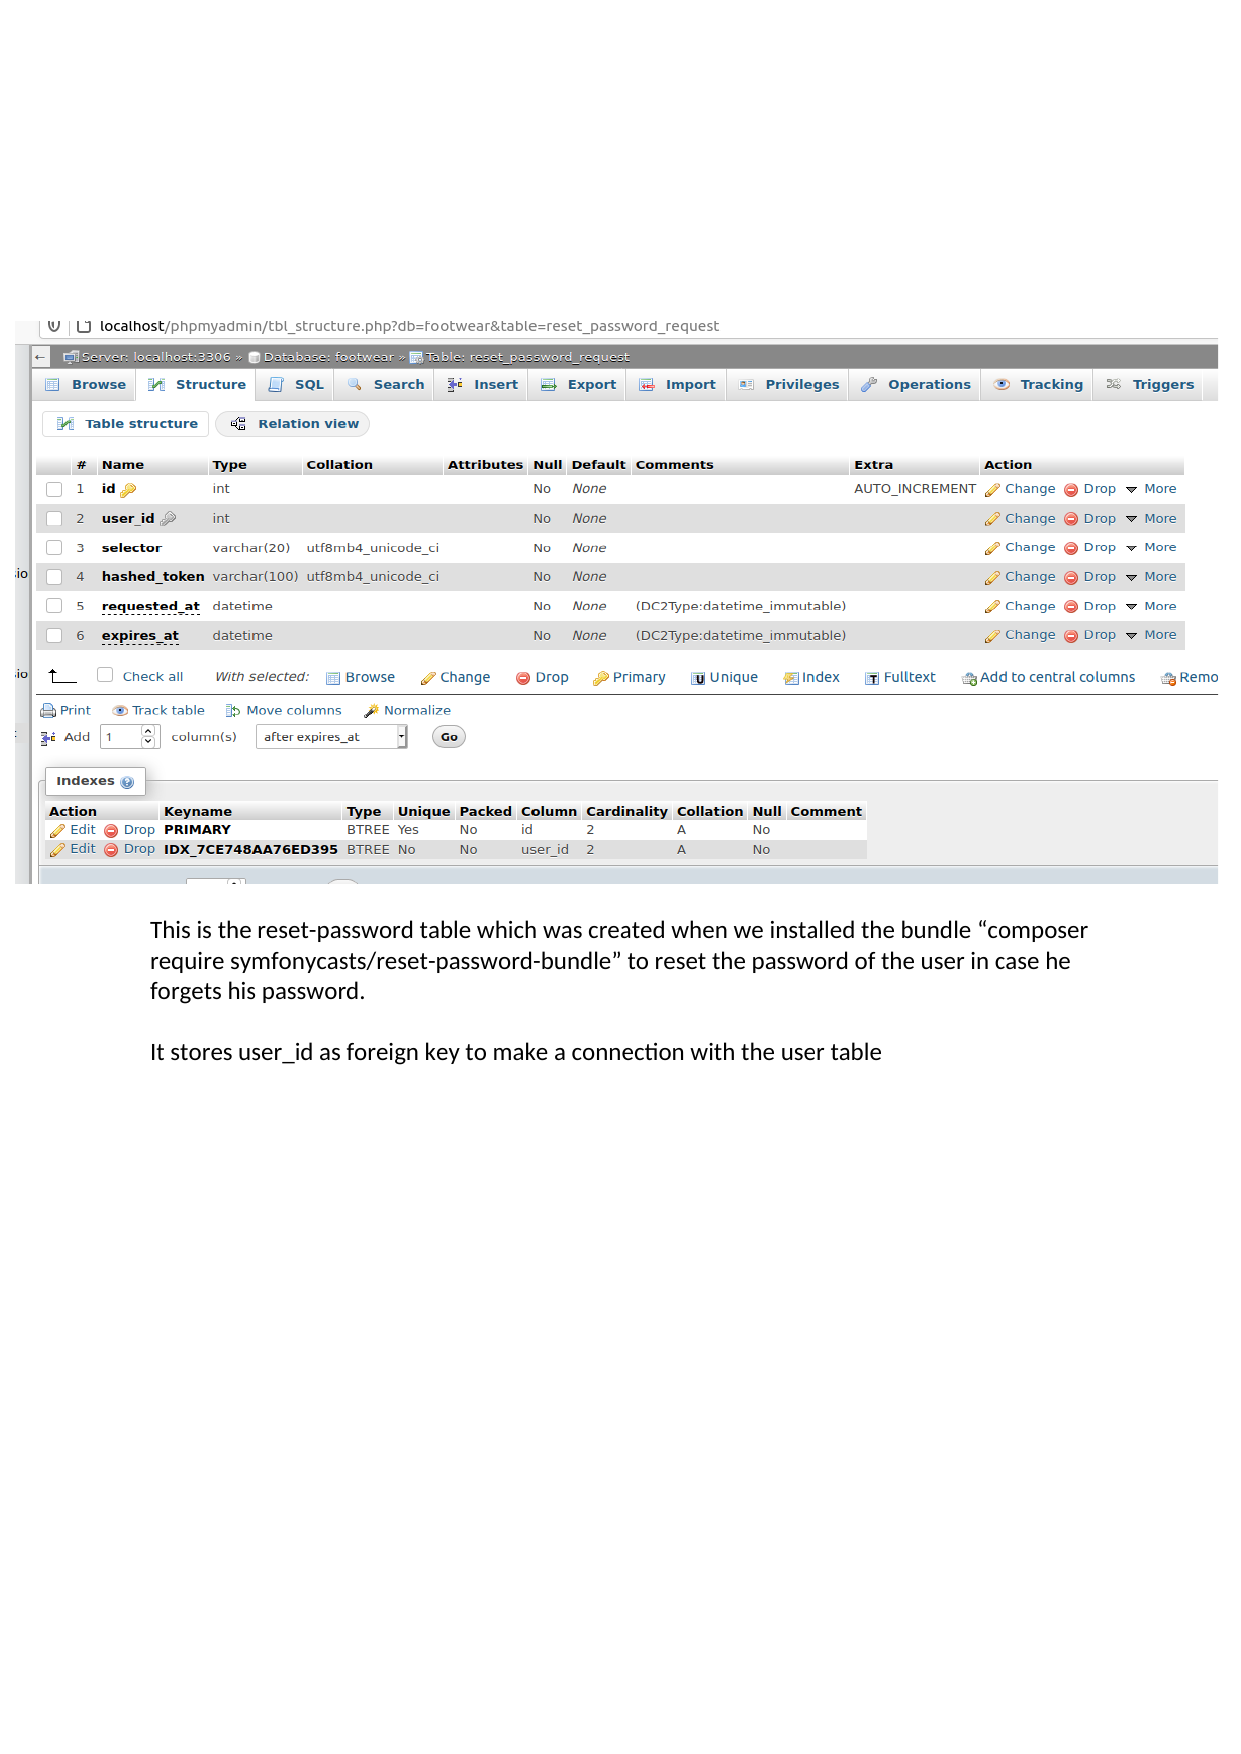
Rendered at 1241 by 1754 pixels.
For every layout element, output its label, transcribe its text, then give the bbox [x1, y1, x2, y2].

list This is the reset-password table which was created when we installed the bundle “composer require symfonycasts/reset-password-bundle” to reset the password of the user in case he forgets his password. [150, 914, 1090, 1006]
list It stores user_id as foreign key to make a connection with the user table [150, 1036, 1090, 1067]
picture [15, 321, 1219, 884]
